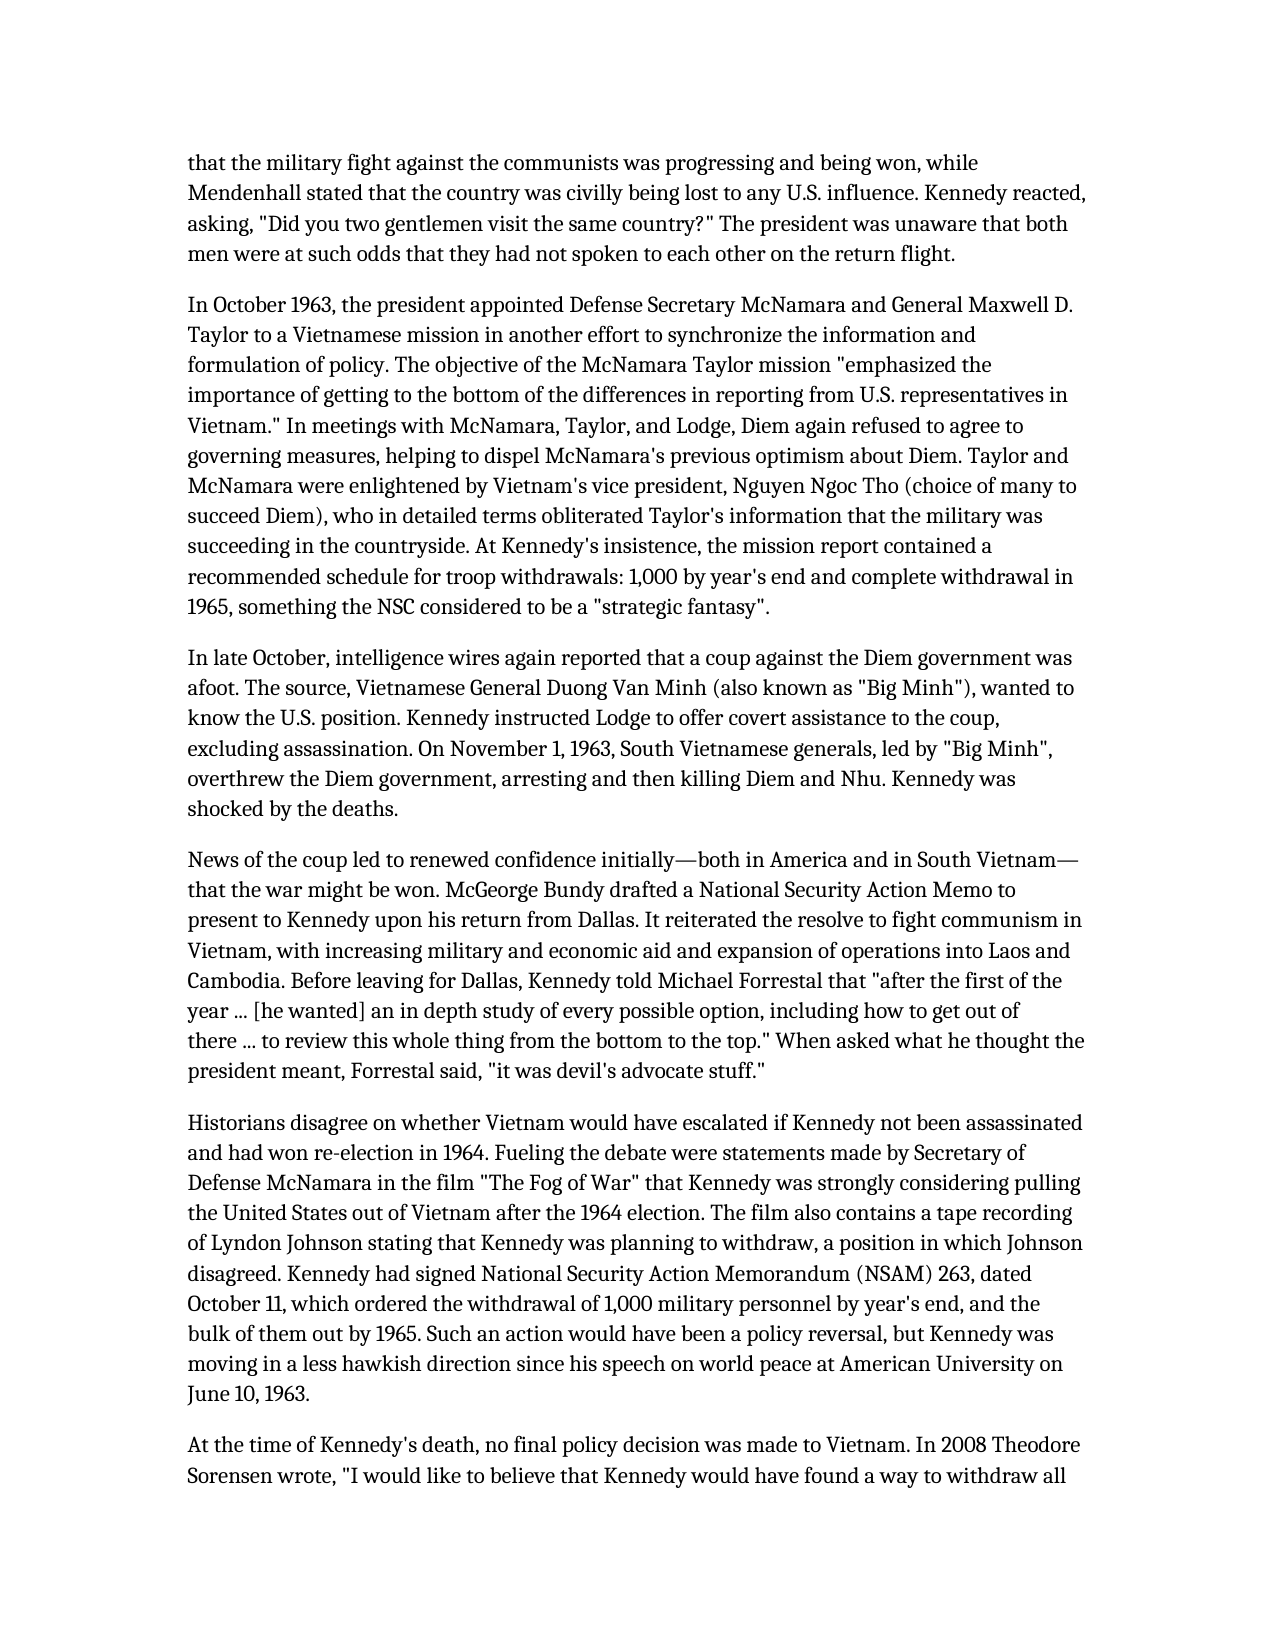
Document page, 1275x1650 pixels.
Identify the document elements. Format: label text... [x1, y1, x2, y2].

text News of the coup led to renewed confidence initially—both in America and in South Vietnam—that the war might be won. McGeorge Bundy drafted a National Security Action Memo to present to Kennedy upon his return from Dallas. It reiterated the resolve to fight communism in Vietnam, with increasing military and economic aid and expansion of operations into Laos and Cambodia. Before leaving for Dallas, Kennedy told Michael Forrestal that "after the first of the year ... [he wanted] an in depth study of every possible option, including how to get out of there ... to review this whole thing from the bottom to the top." When asked what he thought the president meant, Forrestal said, "it was devil's advocate stuff." [187, 847, 1087, 1085]
text Historians disagree on whether Vietnam would have escalated if Kennedy not been assassinated and had won re-election in 1964. Fueling the debate were statements made by Secretary of Defense McNamara in the film "The Fog of War" that Kennedy was strongly considering pulling the United States out of Vietnam after the 1964 election. The film also contains a tape recording of Lyndon Johnson stating that Kennedy was planning to withdraw, a position in which Johnson disagreed. Kennedy had signed National Security Action Memorandum (NSAM) 263, dated October 11, which ordered the withdrawal of 1,000 military personnel by year's end, and the bulk of them out by 1965. Such an action would have been a policy reversal, but Kennedy was moving in a less hawkish direction since his speech on world peace at American University on June 10, 1963. [187, 1109, 1087, 1408]
text In October 1963, the president appointed Defense Secretary McNamara and General Maxwell D. Taylor to a Vietnamese mission in another effort to synchronize the information and formulation of policy. The objective of the McNamara Taylor mission "emphasized the importance of getting to the bottom of the differences in reporting from U.S. representatives in Vietnam." In meetings with McNamara, Taylor, and Lodge, Diem again refused to agree to governing measures, helping to dispel McNamara's previous optimism about Diem. Taylor and McNamara were enlightened by Vietnam's vice president, Nguyen Ngoc Tho (choice of many to succeed Diem), who in detailed terms obliterated Taylor's information that the military was succeeding in the countryside. At Kennedy's insistence, the mission report contained a recommended schedule for troop withdrawals: 1,000 by year's end and complete withdrawal in 1965, something the NSC considered to be a "strategic fantasy". [187, 292, 1087, 620]
text that the military fight against the communists was progressing and being won, while Mendenhall stated that the country was civilly being lost to any U.S. influence. Kennedy reacted, asking, "Did you two gentlemen visit the same country?" The president was unaware that both men were at such odds that they had not spoken to each other on the return flight. [187, 150, 1087, 267]
text In late October, intelligence wires again reported that a coup against the Diem government was afoot. The source, Vietnamese General Duong Van Minh (also known as "Big Minh"), wanted to know the U.S. position. Kennedy instructed Lodge to offer covert assistance to the coup, excluding assassination. On November 1, 1963, South Vietnamese generals, led by "Big Minh", overthrew the Diem government, arresting and then killing Diem and Nhu. Kennedy was shocked by the deaths. [187, 645, 1087, 822]
text At the time of Kennedy's death, no final policy decision was made to Vietnam. In 2008 Theodore Sorensen wrote, "I would like to believe that Kennedy would have found a way to withdraw all [187, 1432, 1087, 1489]
